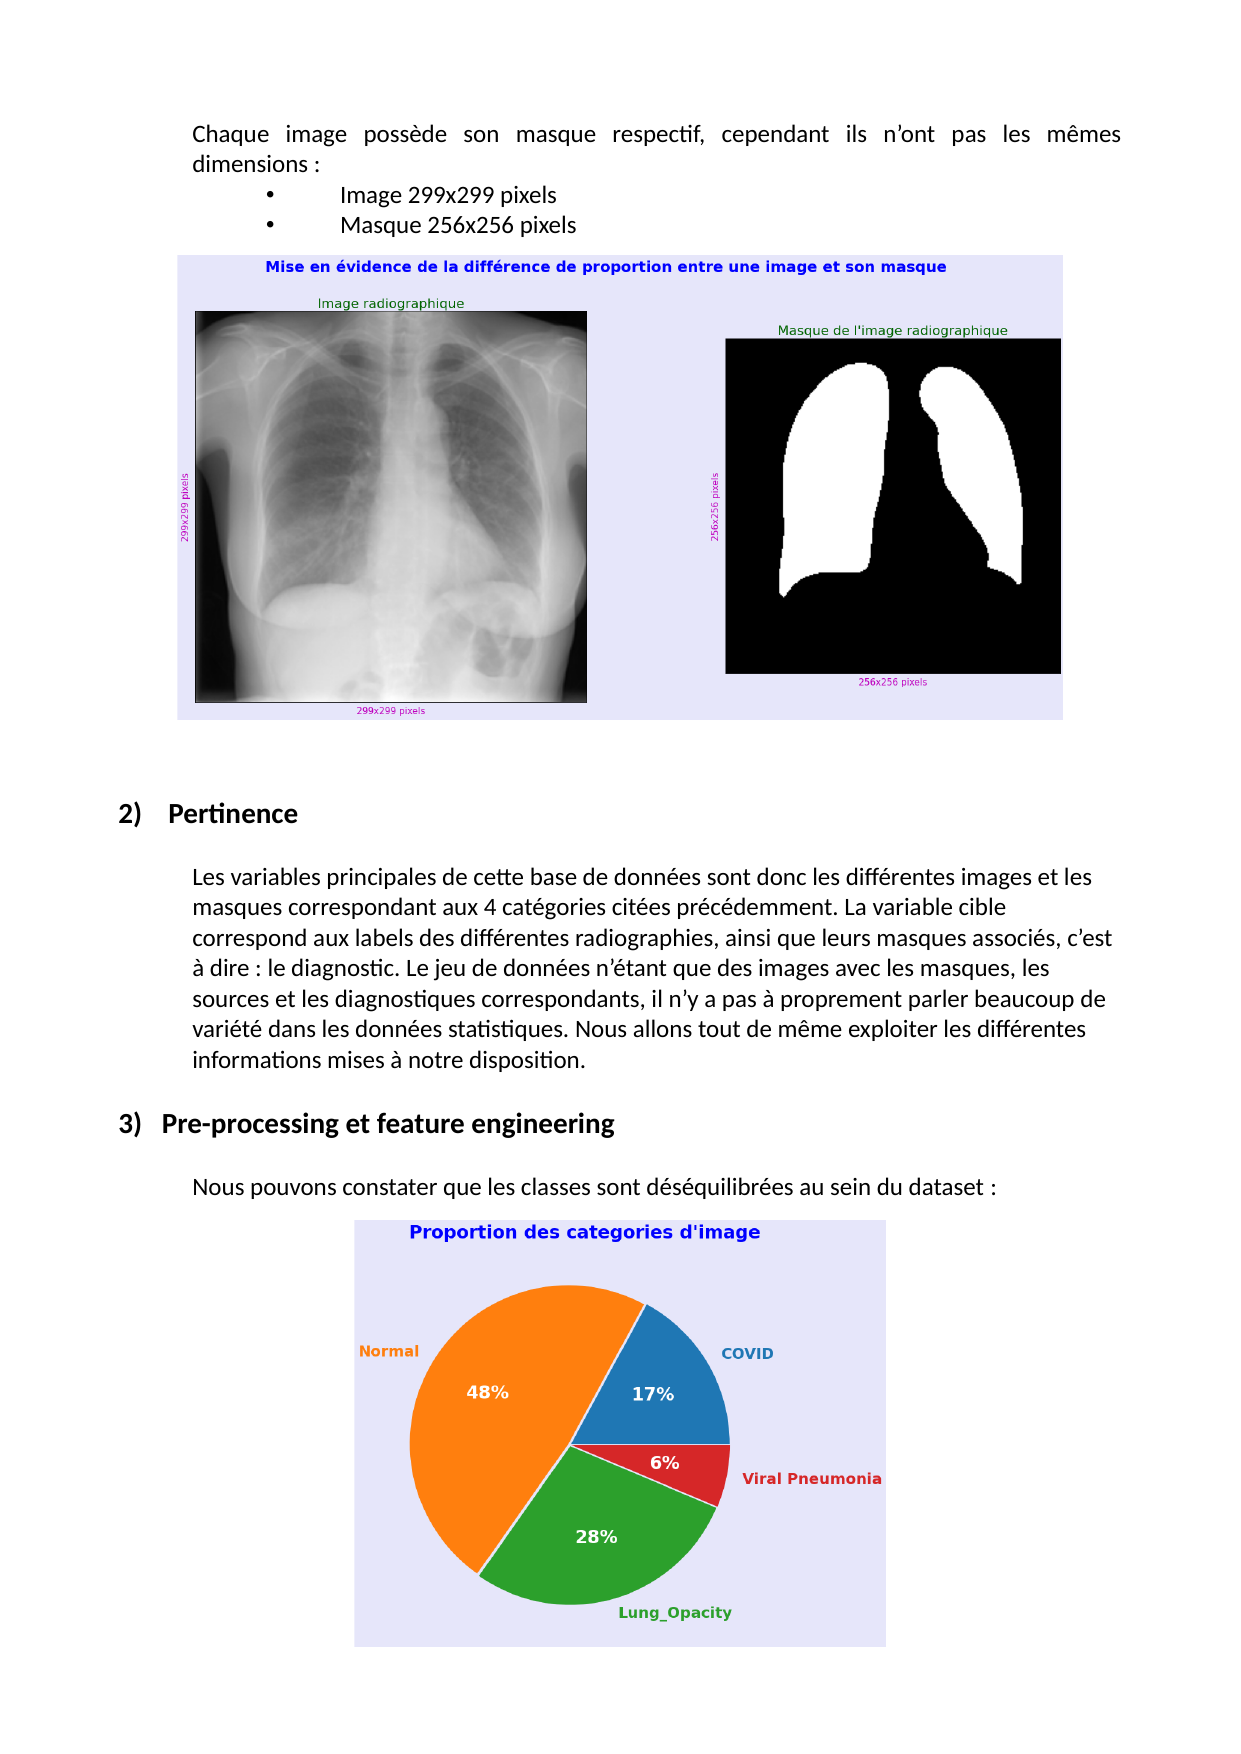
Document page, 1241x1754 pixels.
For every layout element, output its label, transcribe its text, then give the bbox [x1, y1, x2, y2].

text Les variables principales de cette base de données sont donc les différentes images et les masques correspondant aux 4 catégories citées précédemment. La variable cible correspond aux labels des différentes radiographies, ainsi que leurs masques associés, c’est à dire : le diagnostic. Le jeu de données n’étant que des images avec les masques, les sources et les diagnostiques correspondants, il n’y a pas à proprement parler beaucoup de variété dans les données statistiques. Nous allons tout de même exploiter les différentes informations mises à notre disposition. [192, 861, 1122, 1074]
picture [177, 255, 1063, 720]
text 2) Pertinence [118, 795, 1122, 830]
text Chaque image possède son masque respectif, cependant ils n’ont pas les mêmes dimensions : [192, 118, 1122, 179]
list Image 299x299 pixels [266, 179, 1122, 210]
list Masque 256x256 pixels [266, 210, 1122, 240]
list 3) Pre-processing et feature engineering [118, 1105, 1122, 1141]
text Nous pouvons constater que les classes sont déséquilibrées au sein du dataset : [118, 1171, 1122, 1202]
picture [354, 1220, 886, 1647]
